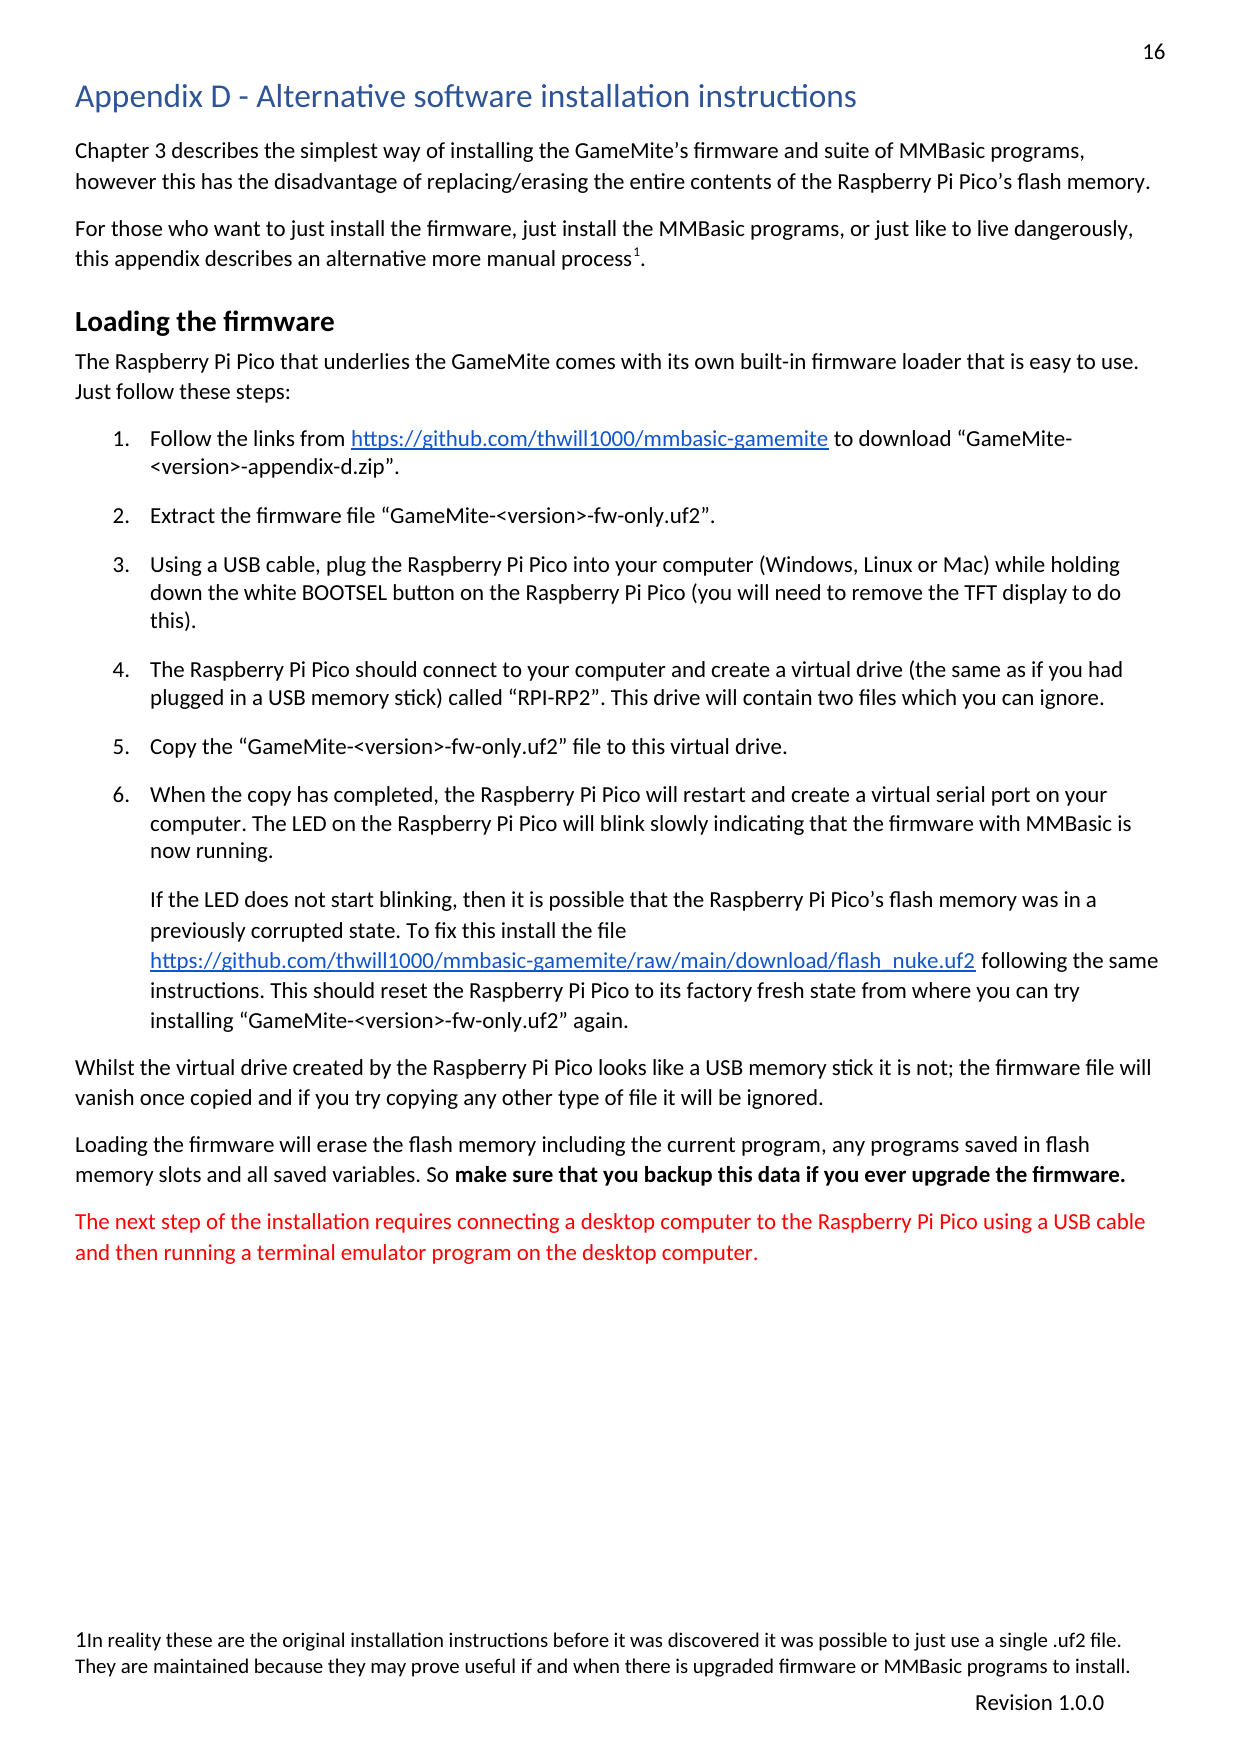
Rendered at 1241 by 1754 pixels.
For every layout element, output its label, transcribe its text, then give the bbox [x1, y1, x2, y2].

subtitle Appendix D - Alternative software installation instructions [75, 75, 1165, 116]
text The Raspberry Pi Pico that underlies the GameMite comes with its own built-in firmware loader that is easy to use. Just follow these steps: [75, 347, 1165, 405]
list When the copy has completed, the Raspberry Pi Pico will restart and create a virtual serial port on your computer. The LED on the Raspberry Pi Pico will blink slowly indicating that the firmware with MMBasic is now running. [112, 781, 1165, 865]
text Whilst the virtual drive created by the Raspberry Pi Pico looks like a USB memory stick it is not; the firmware file will vanish once copied and if you try copying any other type of file it will be ignored. [75, 1053, 1165, 1111]
list Copy the “GameMite-<version>-fw-only.uf2” file to this virtual drive. [112, 732, 1165, 760]
text In reality these are the original installation instructions before it was discovered it was possible to just use a single .uf2 file. They are maintained because they may prove useful if and when there is upgraded firmware or MMBasic programs to install. [75, 1626, 1165, 1679]
text Loading the firmware will erase the flash memory including the current program, any programs saved in flash memory slots and all saved variables. So make sure that you backup this data if you ever upgrade the firmware. [75, 1130, 1165, 1188]
text The next step of the installation requires connecting a desktop computer to the Raspberry Pi Pico using a USB cable and then running a terminal emulator program on the desktop computer. [75, 1207, 1165, 1266]
subtitle Loading the firmware [75, 303, 1165, 339]
list The Raspberry Pi Pico should connect to your computer and create a virtual drive (the same as if you had plugged in a USB memory stick) called “RPI-RP2”. This drive will contain two files which you can ignore. [112, 655, 1165, 711]
text If the LED does not start blinking, then it is possible that the Raspberry Pi Pico’s flash memory was in a previously corrupted state. To fix this install the file https://github.com/thwill1000/mmbasic-gamemite/raw/main/download/flash_nuke.uf2 following the same instructions. This should reset the Raspberry Pi Pico to its factory fresh state from where you can try installing “GameMite-<version>-fw-only.uf2” again. [150, 886, 1165, 1034]
list Extract the firmware file “GameMite-<version>-fw-only.uf2”. [112, 501, 1165, 529]
text Chapter 3 describes the simplest way of installing the GameMite’s firmware and suite of MMBasic programs, however this has the disadvantage of replacing/erasing the entire contents of the Raspberry Pi Pico’s flash memory. [75, 137, 1165, 195]
text For those who want to just install the firmware, just install the MMBasic programs, or just like to live dangerously, this appendix describes an alternative more manual process. [75, 214, 1165, 272]
list Using a USB cable, plug the Raspberry Pi Pico into your computer (Windows, Linux or Mac) while holding down the white BOOTSEL button on the Raspberry Pi Pico (you will need to remove the TFT display to do this). [112, 550, 1165, 634]
list Follow the links from https://github.com/thwill1000/mmbasic-gamemite to download “GameMite-<version>-appendix-d.zip”. [112, 424, 1165, 480]
